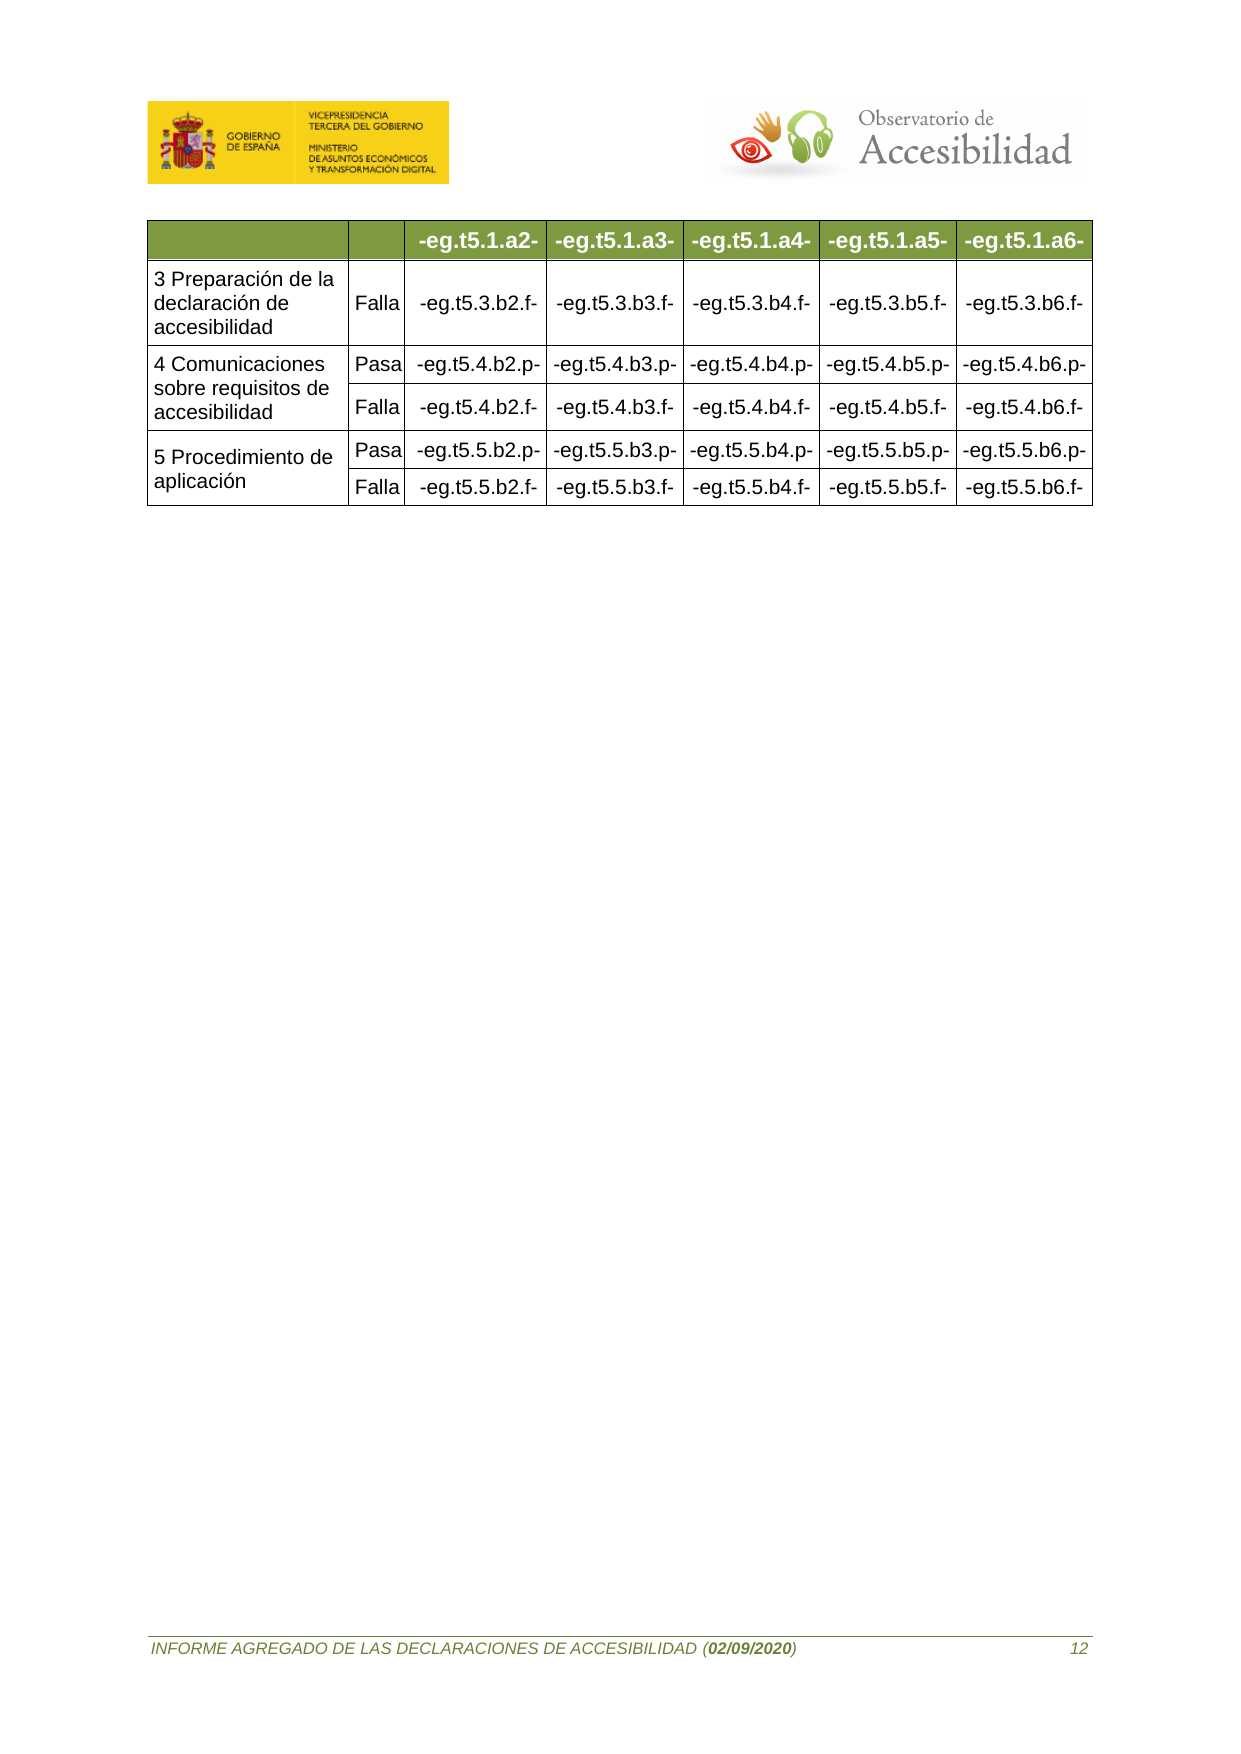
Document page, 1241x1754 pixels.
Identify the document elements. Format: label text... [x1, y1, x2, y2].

table_cell -eg.t5.5.b6.f- [957, 469, 1092, 505]
table_cell -eg.t5.5.b3.p- [547, 431, 683, 468]
table_cell -eg.t5.5.b3.f- [547, 469, 683, 505]
table_cell -eg.t5.4.b6.p- [957, 346, 1092, 382]
table_header -eg.t5.1.a3- [547, 221, 683, 259]
table_cell -eg.t5.5.b5.p- [820, 431, 956, 468]
table_header -eg.t5.1.a2- [405, 221, 546, 259]
table_cell -eg.t5.5.b4.p- [684, 431, 819, 468]
table_header -eg.t5.1.a5- [820, 221, 956, 259]
table_header -eg.t5.1.a6- [957, 221, 1092, 259]
table_cell -eg.t5.5.b5.f- [820, 469, 956, 505]
table_cell -eg.t5.4.b4.f- [684, 384, 819, 430]
table_cell -eg.t5.5.b6.p- [957, 431, 1092, 468]
table_cell -eg.t5.4.b3.f- [547, 384, 683, 430]
picture [710, 101, 1086, 184]
table_cell -eg.t5.4.b2.p- [405, 346, 546, 382]
table_cell 3 Preparación de la declaración de accesibilidad [148, 261, 348, 345]
table_cell -eg.t5.4.b2.f- [405, 384, 546, 430]
table_cell 4 Comunicaciones sobre requisitos de accesibilidad [148, 346, 348, 430]
table_cell -eg.t5.3.b4.f- [684, 261, 819, 345]
table_header [349, 221, 404, 259]
table_cell -eg.t5.5.b4.f- [684, 469, 819, 505]
table_cell -eg.t5.3.b6.f- [957, 261, 1092, 345]
table_cell -eg.t5.4.b5.f- [820, 384, 956, 430]
table_header [148, 221, 348, 259]
table_cell Falla [349, 469, 404, 505]
table_cell -eg.t5.5.b2.f- [405, 469, 546, 505]
table_cell -eg.t5.4.b4.p- [684, 346, 819, 382]
table_cell -eg.t5.4.b6.f- [957, 384, 1092, 430]
table_cell Falla [349, 384, 404, 430]
table_cell 5 Procedimiento de aplicación [148, 431, 348, 505]
table_header -eg.t5.1.a4- [684, 221, 819, 259]
table_cell -eg.t5.3.b3.f- [547, 261, 683, 345]
table_cell -eg.t5.4.b3.p- [547, 346, 683, 382]
table_cell -eg.t5.3.b2.f- [405, 261, 546, 345]
picture [147, 101, 450, 184]
table_cell Falla [349, 261, 404, 345]
table_cell Pasa [349, 431, 404, 468]
table_cell -eg.t5.3.b5.f- [820, 261, 956, 345]
table_cell Pasa [349, 346, 404, 382]
table_cell -eg.t5.4.b5.p- [820, 346, 956, 382]
table_cell -eg.t5.5.b2.p- [405, 431, 546, 468]
